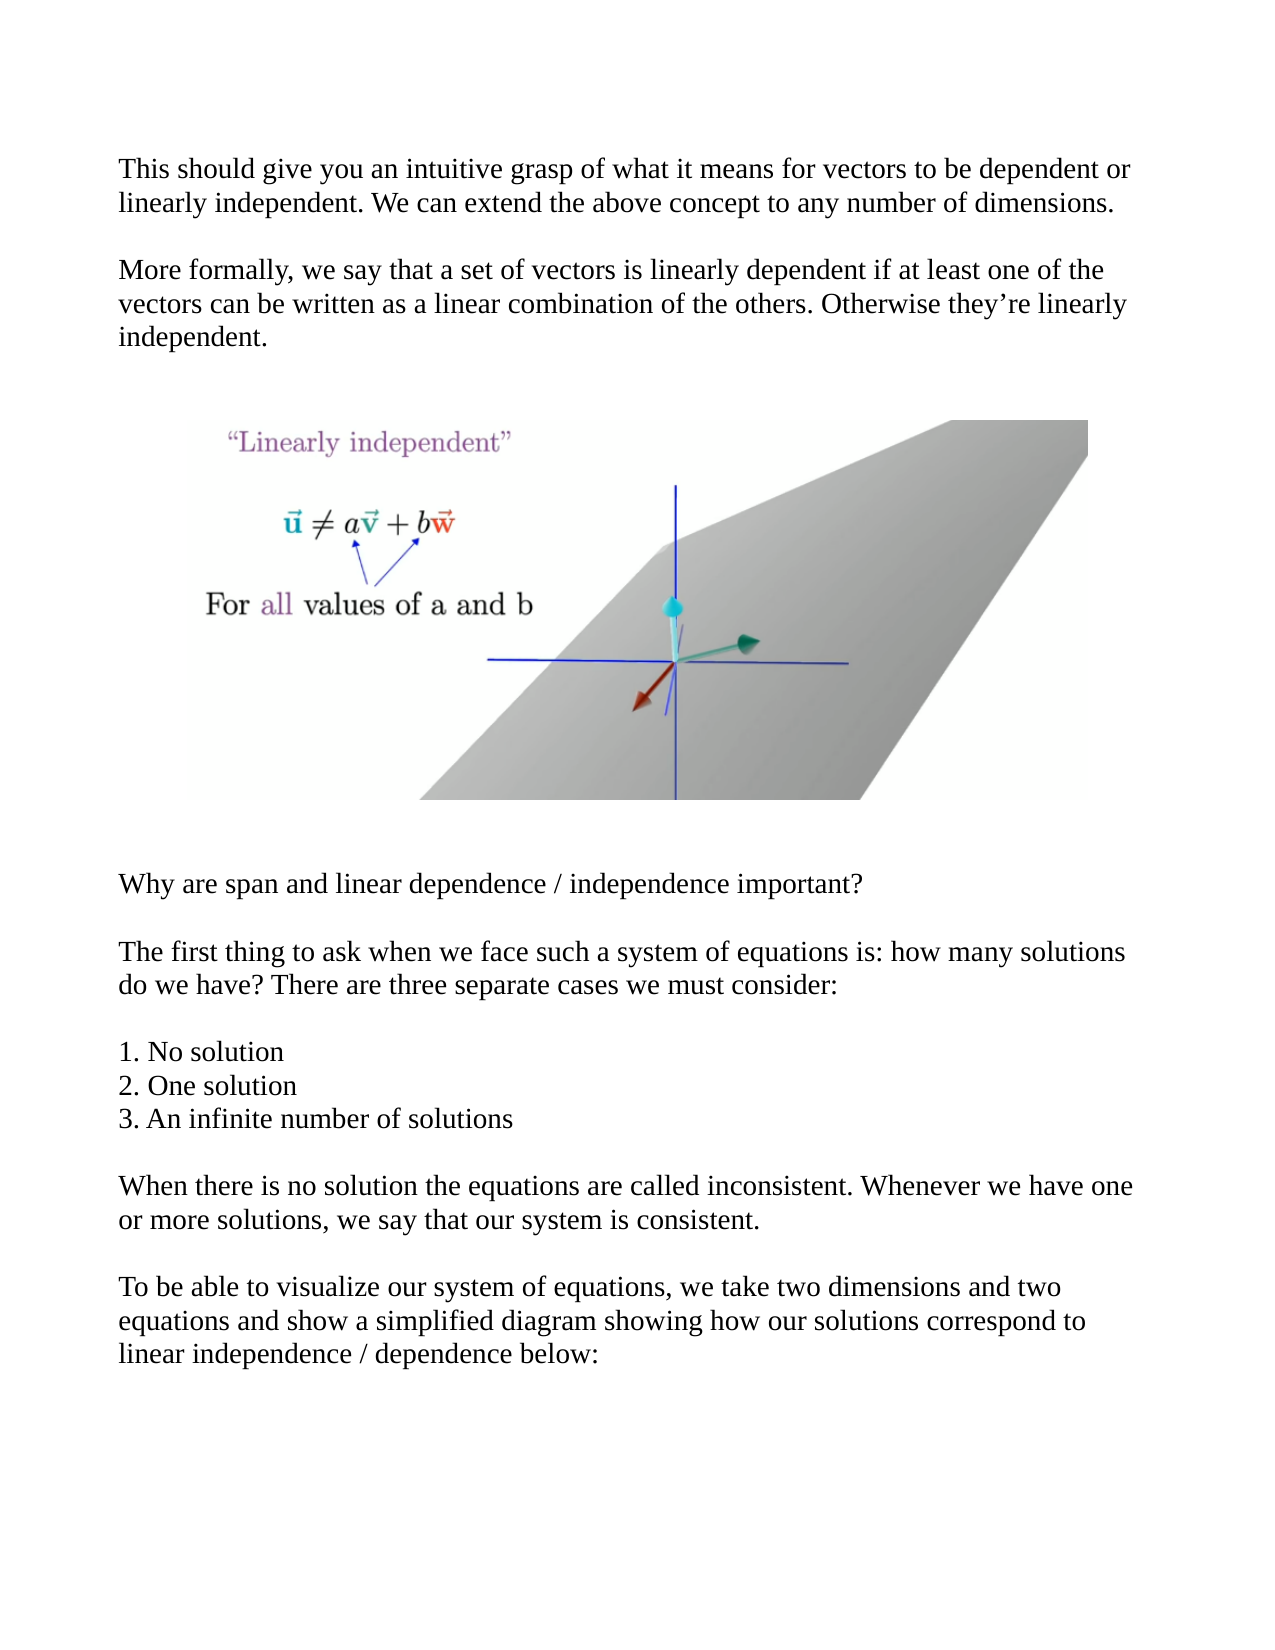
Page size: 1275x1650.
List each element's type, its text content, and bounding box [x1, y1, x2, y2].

text 2. One solution [118, 1068, 1157, 1101]
text More formally, we say that a set of vectors is linearly dependent if at least one of the vectors can be written as a linear combination of the others. Otherwise they’re linearly independent. [118, 252, 1157, 353]
text When there is no solution the equations are called inconsistent. Whenever we have one or more solutions, we say that our system is consistent. [118, 1168, 1157, 1236]
text 3. An infinite number of solutions [118, 1101, 1157, 1135]
text Why are span and linear dependence / independence important? [118, 867, 1157, 900]
text The first thing to ask when we face such a system of equations is: how many solutions do we have? There are three separate cases we must consider: [118, 934, 1157, 1001]
text To be able to visualize our system of equations, we take two dimensions and two equations and show a simplified diagram showing how our solutions correspond to linear independence / dependence below: [118, 1269, 1157, 1370]
text 1. No solution [118, 1034, 1157, 1068]
text This should give you an intuitive grasp of what it means for vectors to be dependent or linearly independent. We can extend the above concept to any number of dimensions. [118, 152, 1157, 219]
picture [187, 420, 1088, 800]
